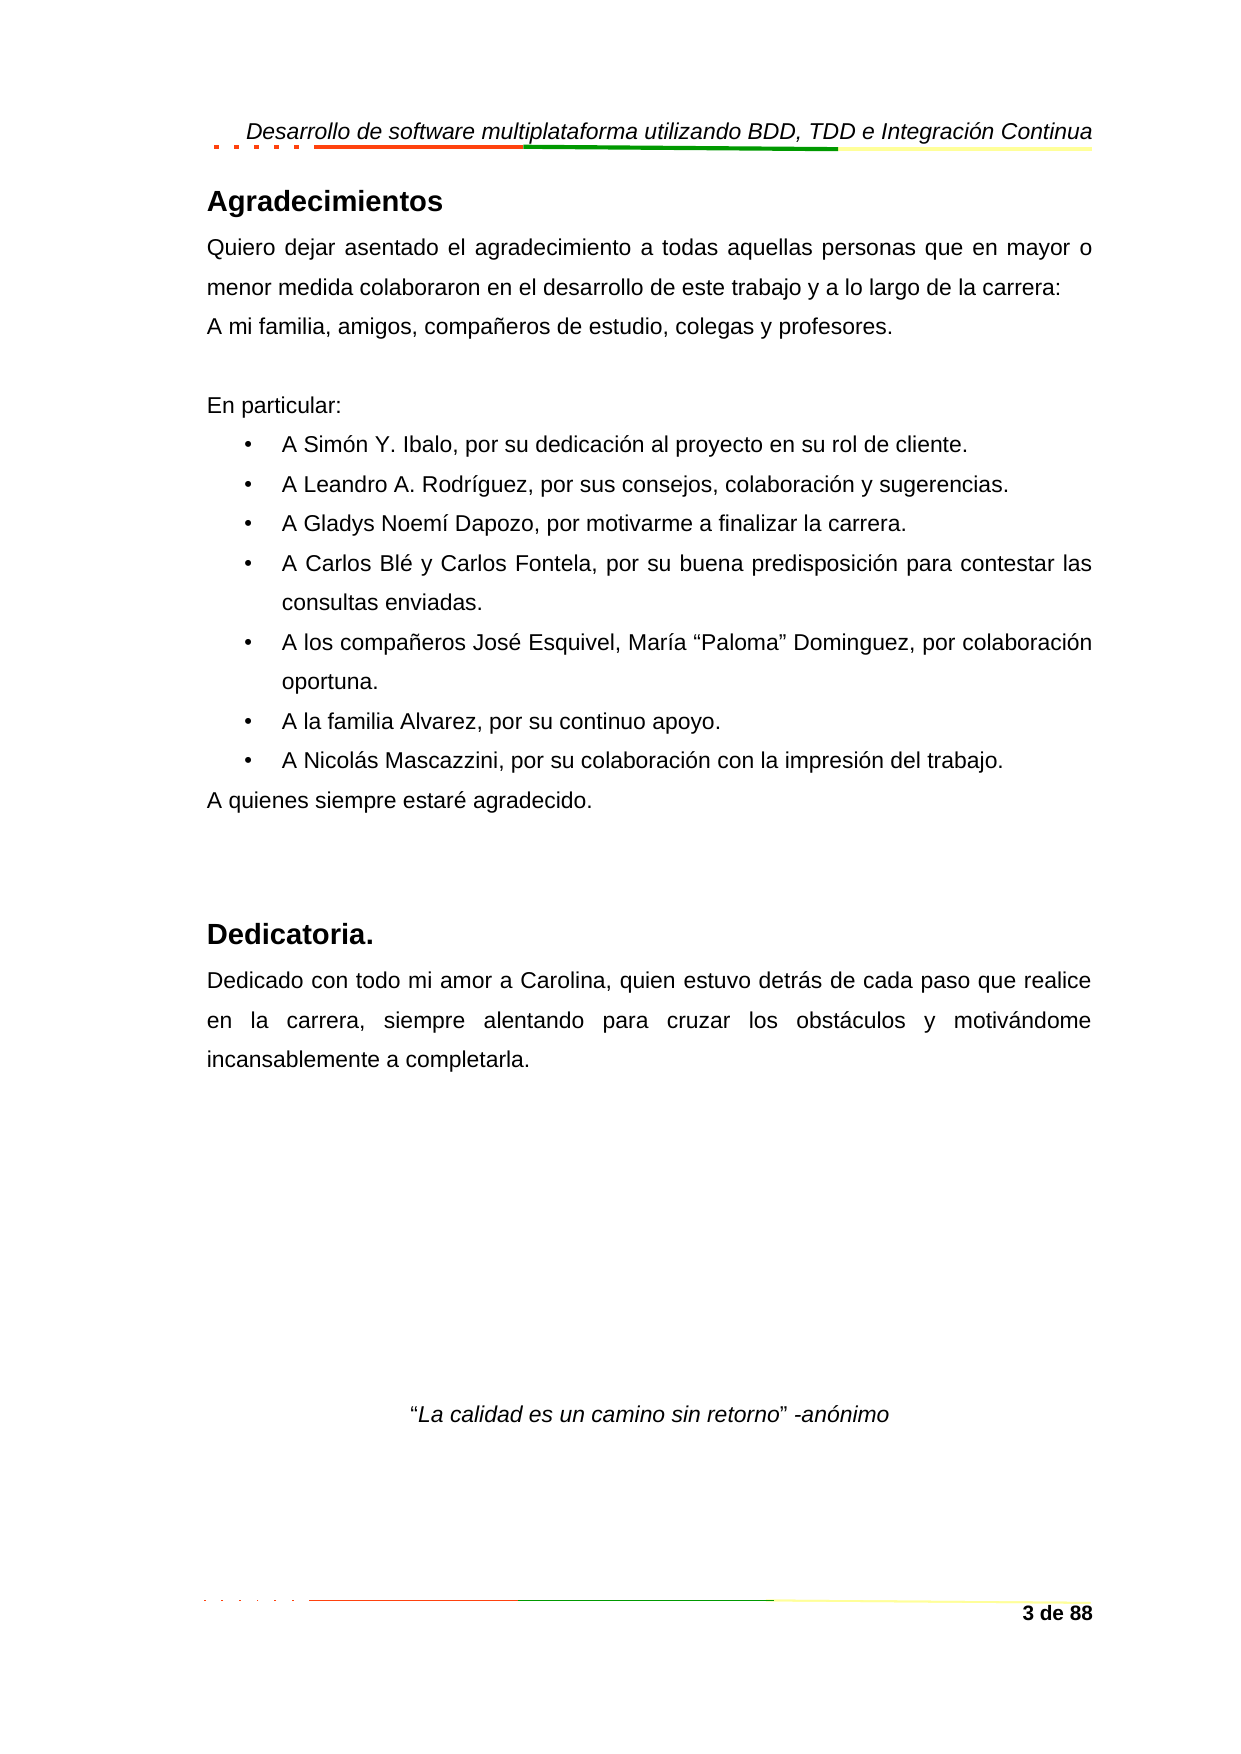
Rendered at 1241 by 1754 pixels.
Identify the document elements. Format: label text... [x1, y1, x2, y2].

text “La calidad es un camino sin retorno” -anónimo [207, 1401, 1093, 1428]
list A Leandro A. Rodríguez, por sus consejos, colaboración y sugerencias. [244, 471, 1093, 497]
list A Gladys Noemí Dapozo, por motivarme a finalizar la carrera. [244, 510, 1093, 537]
list A Carlos Blé y Carlos Fontela, por su buena predisposición para contestar las consultas enviadas. [244, 550, 1093, 616]
text A quienes siempre estaré agradecido. [207, 787, 1093, 813]
text En particular: [207, 392, 1093, 418]
text Dedicatoria. [207, 917, 1093, 950]
list A la familia Alvarez, por su continuo apoyo. [244, 708, 1093, 734]
list A Simón Y. Ibalo, por su dedicación al proyecto en su rol de cliente. [244, 431, 1093, 458]
list A Nicolás Mascazzini, por su colaboración con la impresión del trabajo. [244, 747, 1093, 773]
list A los compañeros José Esquivel, María “Paloma” Dominguez, por colaboración oportuna. [244, 629, 1093, 694]
text Quiero dejar asentado el agradecimiento a todas aquellas personas que en mayor o menor medida colaboraron en el desarrollo de este trabajo y a lo largo de la carrera: [207, 234, 1093, 300]
text Agradecimientos [207, 184, 1093, 217]
text A mi familia, amigos, compañeros de estudio, colegas y profesores. [207, 313, 1093, 339]
text Dedicado con todo mi amor a Carolina, quien estuvo detrás de cada paso que realice en la carrera, siempre alentando para cruzar los obstáculos y motivándome incansablemente a completarla. [207, 967, 1093, 1072]
